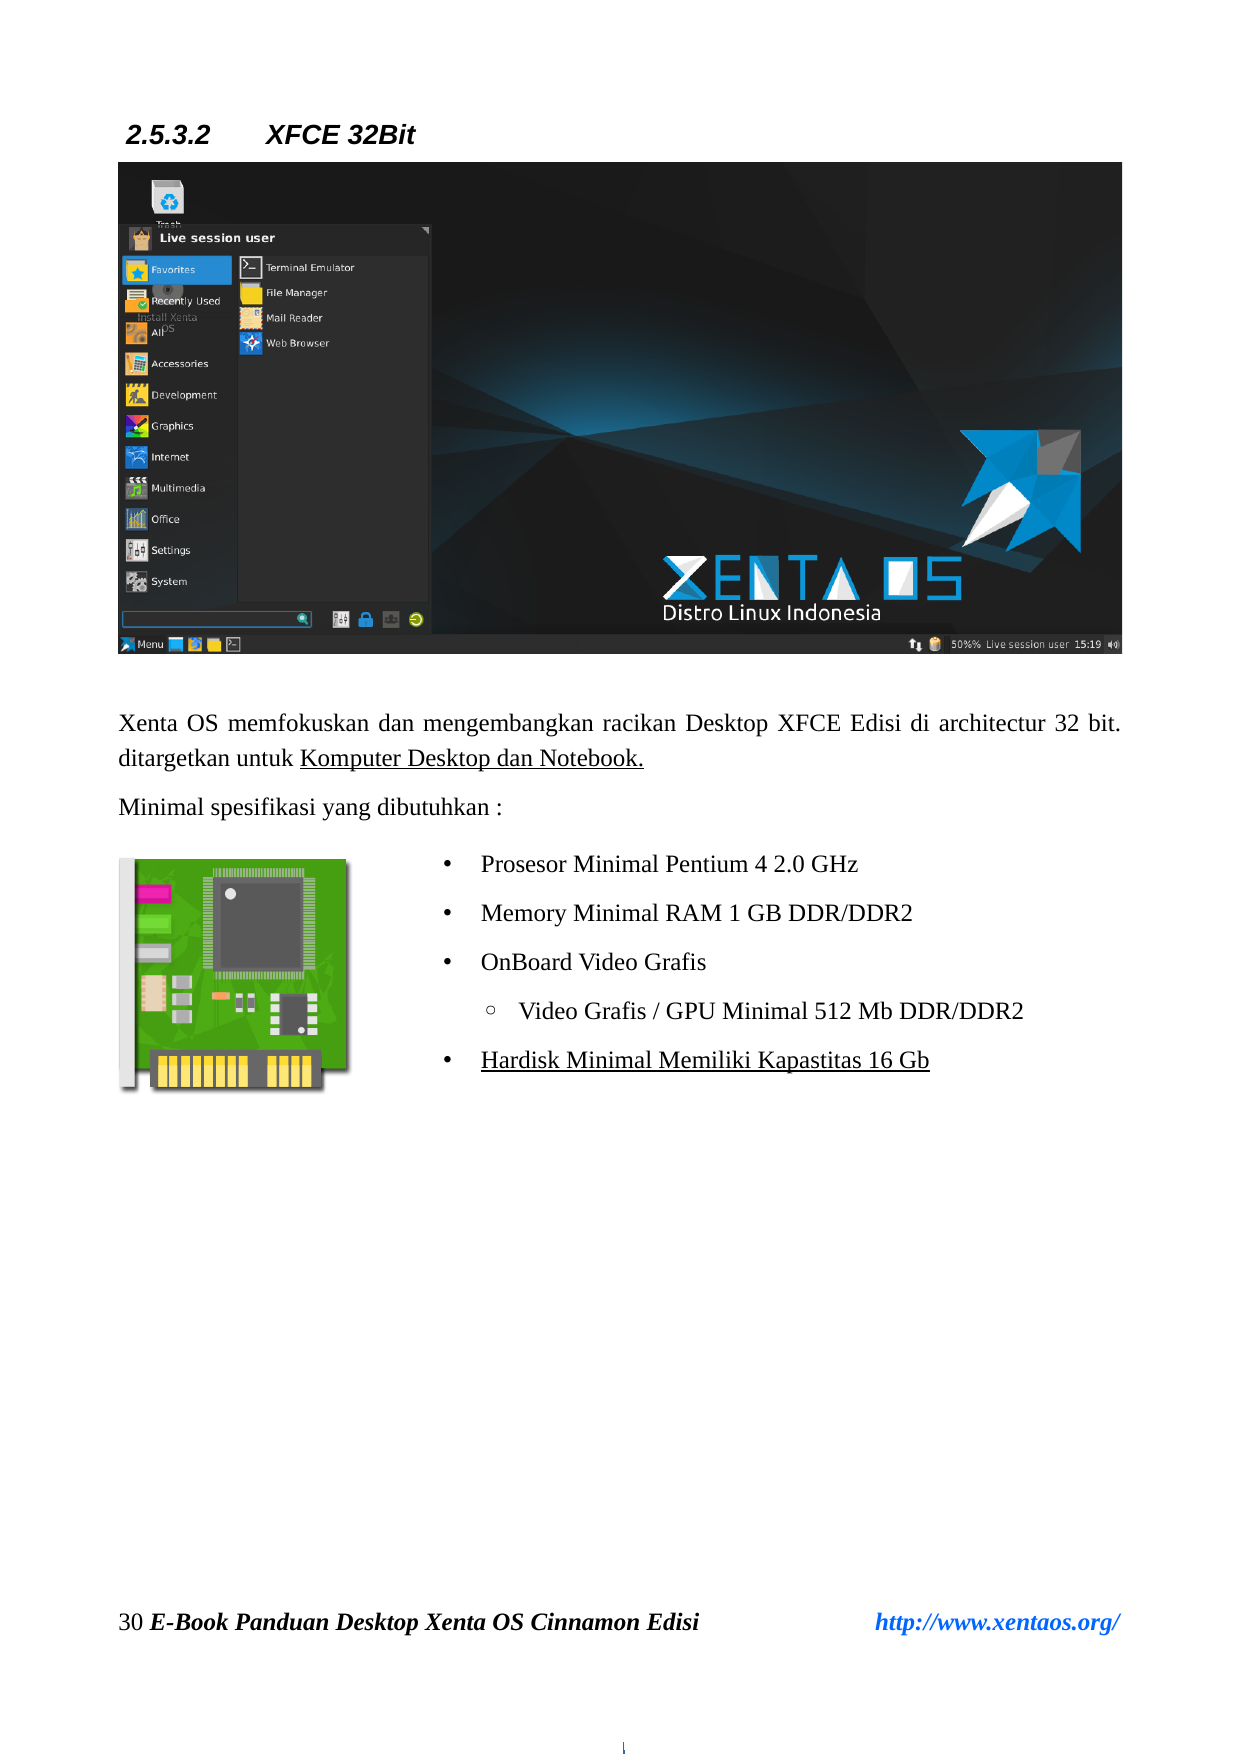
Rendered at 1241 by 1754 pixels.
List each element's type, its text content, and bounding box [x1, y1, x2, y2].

picture [118, 162, 1123, 654]
text Minimal spesifikasi yang dibutuhkan : [118, 792, 1122, 820]
list Hardisk Minimal Memiliki Kapastitas 16 Gb [356, 1045, 1122, 1074]
subtitle XFCE 32Bit [118, 118, 1122, 150]
list OnBoard Video Grafis [356, 947, 1122, 976]
list Memory Minimal RAM 1 GB DDR/DDR2 [356, 898, 1122, 927]
picture [108, 849, 356, 1097]
list Video Grafis / GPU Minimal 512 Mb DDR/DDR2 [356, 996, 1122, 1025]
list Prosesor Minimal Pentium 4 2.0 GHz [356, 849, 1122, 878]
text Xenta OS memfokuskan dan mengembangkan racikan Desktop XFCE Edisi di architectur 32 bit. ditargetkan untuk Komputer Desktop dan Notebook. [118, 708, 1122, 771]
